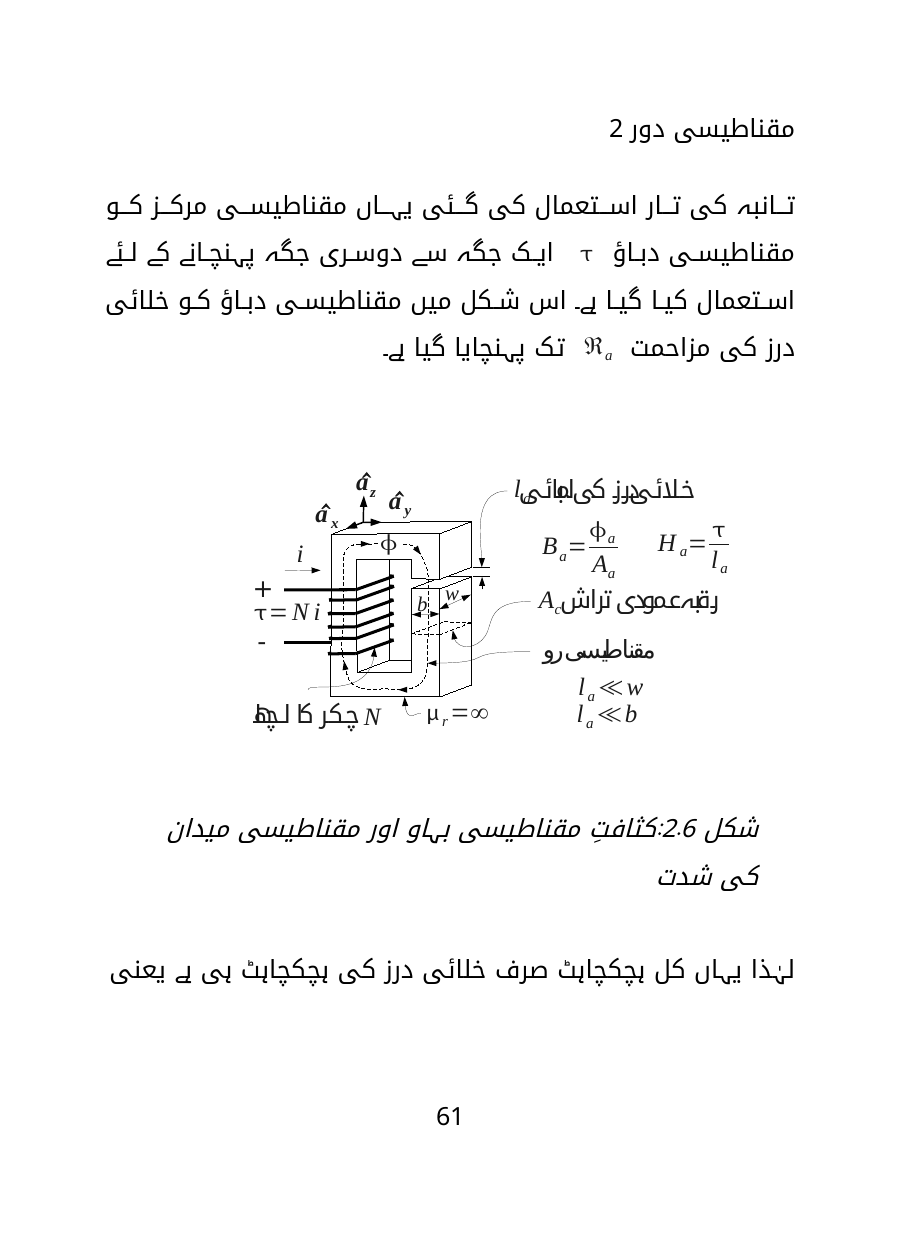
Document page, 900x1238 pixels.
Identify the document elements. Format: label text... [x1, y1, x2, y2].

text شکل 2.6:کثافتِ مقناطیسی بہاو اور مقناطیسی میدان کی شدت [140, 397, 758, 900]
text حصہ 2.2 میں ہم نے برقی مثال دی۔ یہاں ہم مقناطیسی مثال پیش کرتے ہیں۔ شکل 2.6 میں ایک مقناطیسی مثال دکھایا گیا ہے۔یہاں مقناطیسی مرکز کی لی گئی ہے لہٰذا اس مرکز کی ہچکچاہٹ صفر ہو گی۔ لہٰذا جیسے حصہ 2.2 میں تانبہ کی تار استعمال کی گئی یہاں مقناطیسی مرکز کو مقناطیسی دباؤ ایک جگہ سے دوسری جگہ پہنچانے کے لئے استعمال کیا گیا ہے۔ اس شکل میں مقناطیسی دباؤ کو خلائی درز کی مزاحمتتک پہنچایا گیا ہے۔ [105, 182, 795, 372]
text لہٰذا یہاں کل ہچکچاہٹ صرف خلائی درز کی ہچکچاہٹ ہی ہے یعنی [105, 947, 795, 994]
